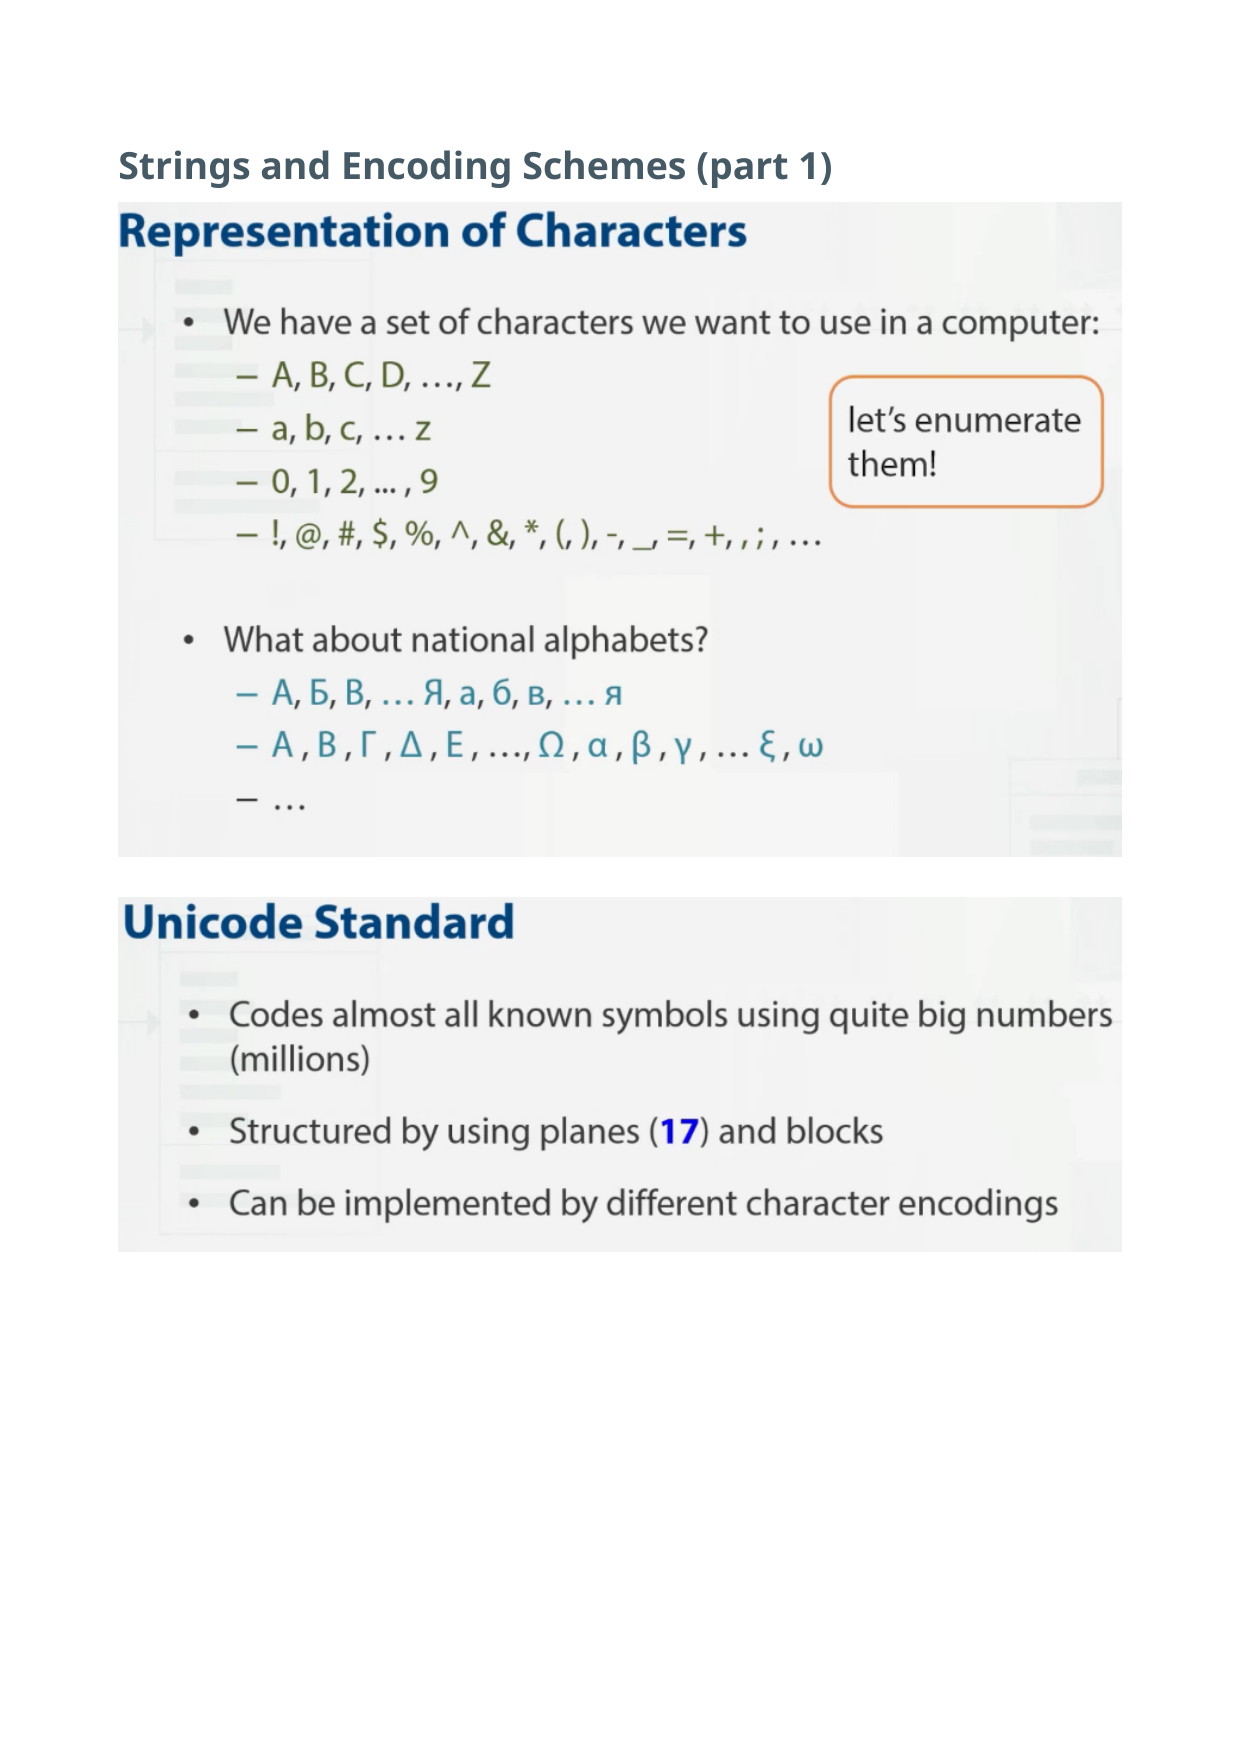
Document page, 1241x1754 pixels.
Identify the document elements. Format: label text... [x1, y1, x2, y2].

picture [118, 897, 1123, 1252]
subtitle Strings and Encoding Schemes (part 1) [118, 139, 1122, 190]
picture [118, 202, 1123, 857]
